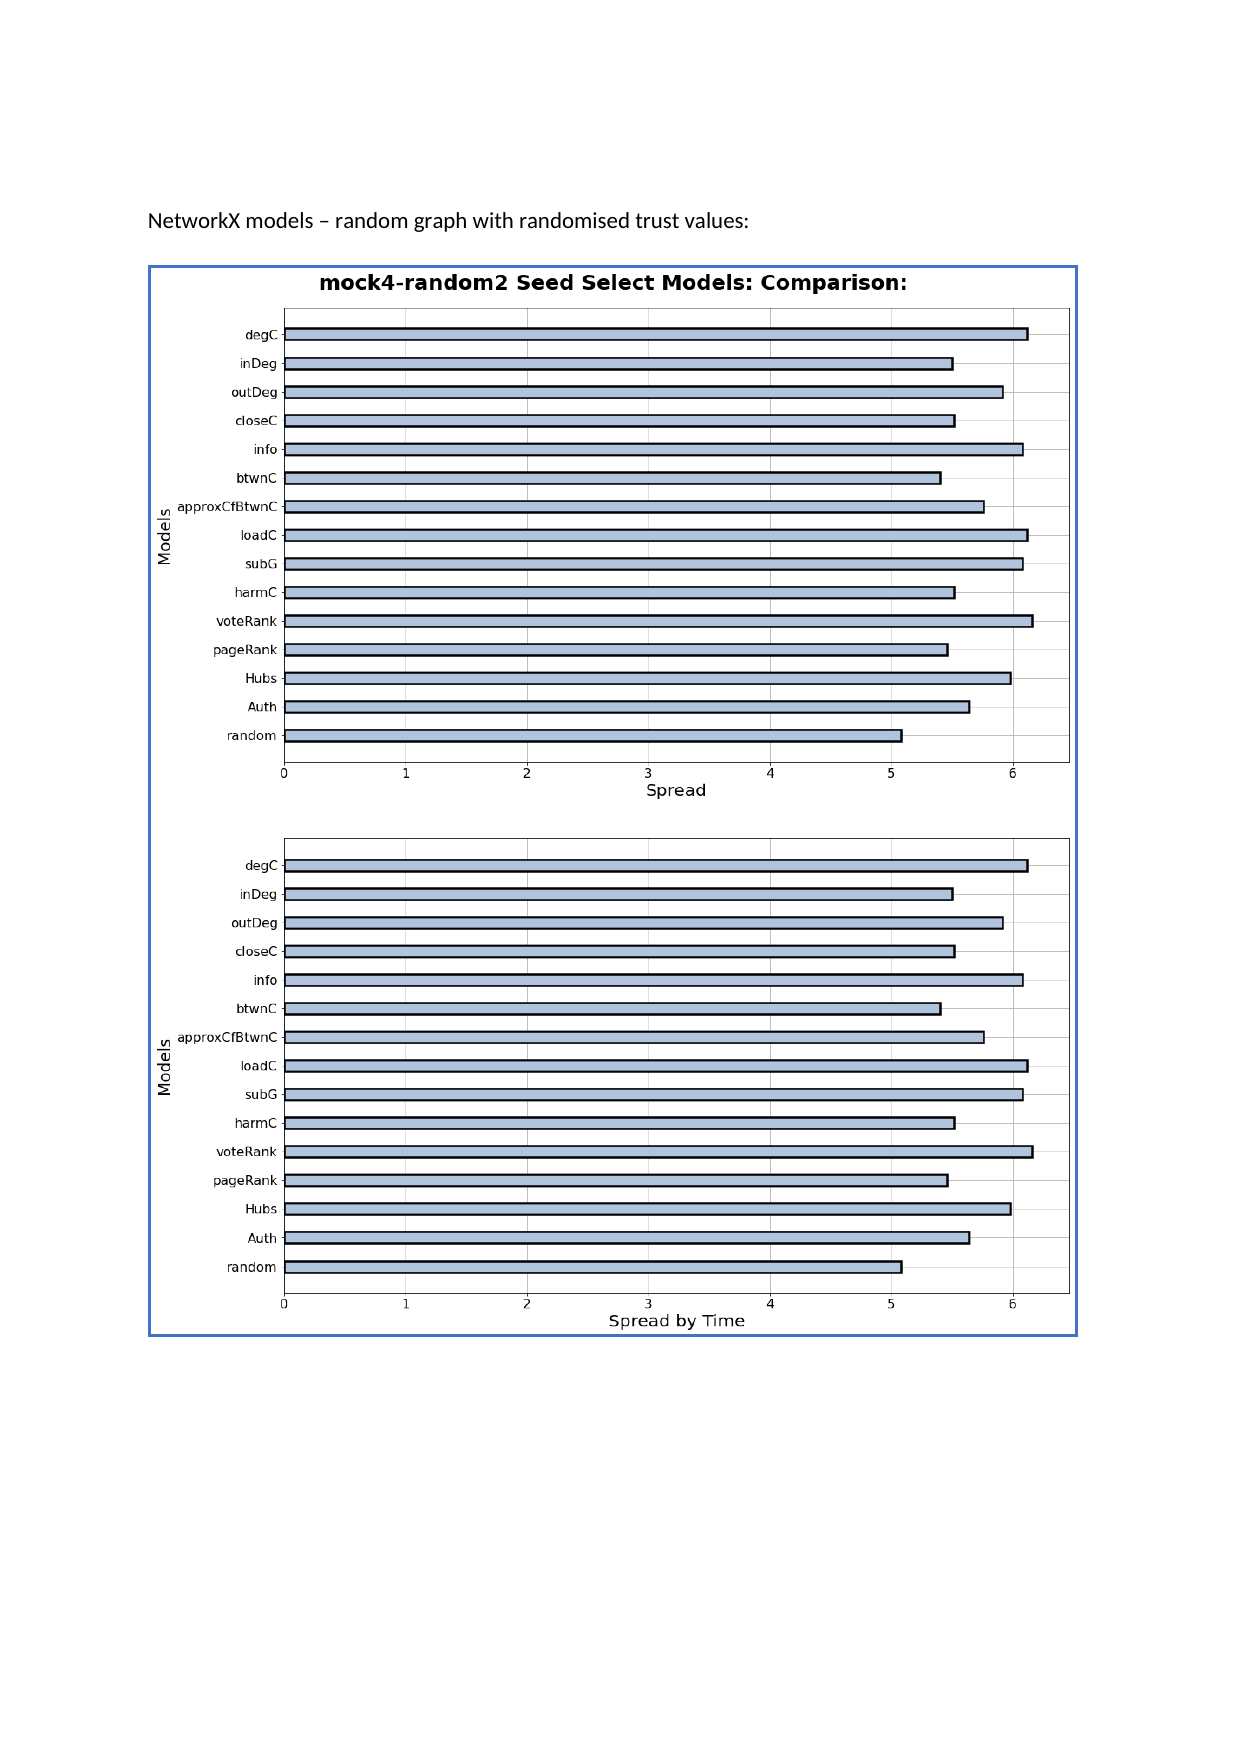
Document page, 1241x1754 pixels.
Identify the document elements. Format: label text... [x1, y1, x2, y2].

text NetworkX models – random graph with randomised trust values: [148, 206, 1092, 234]
